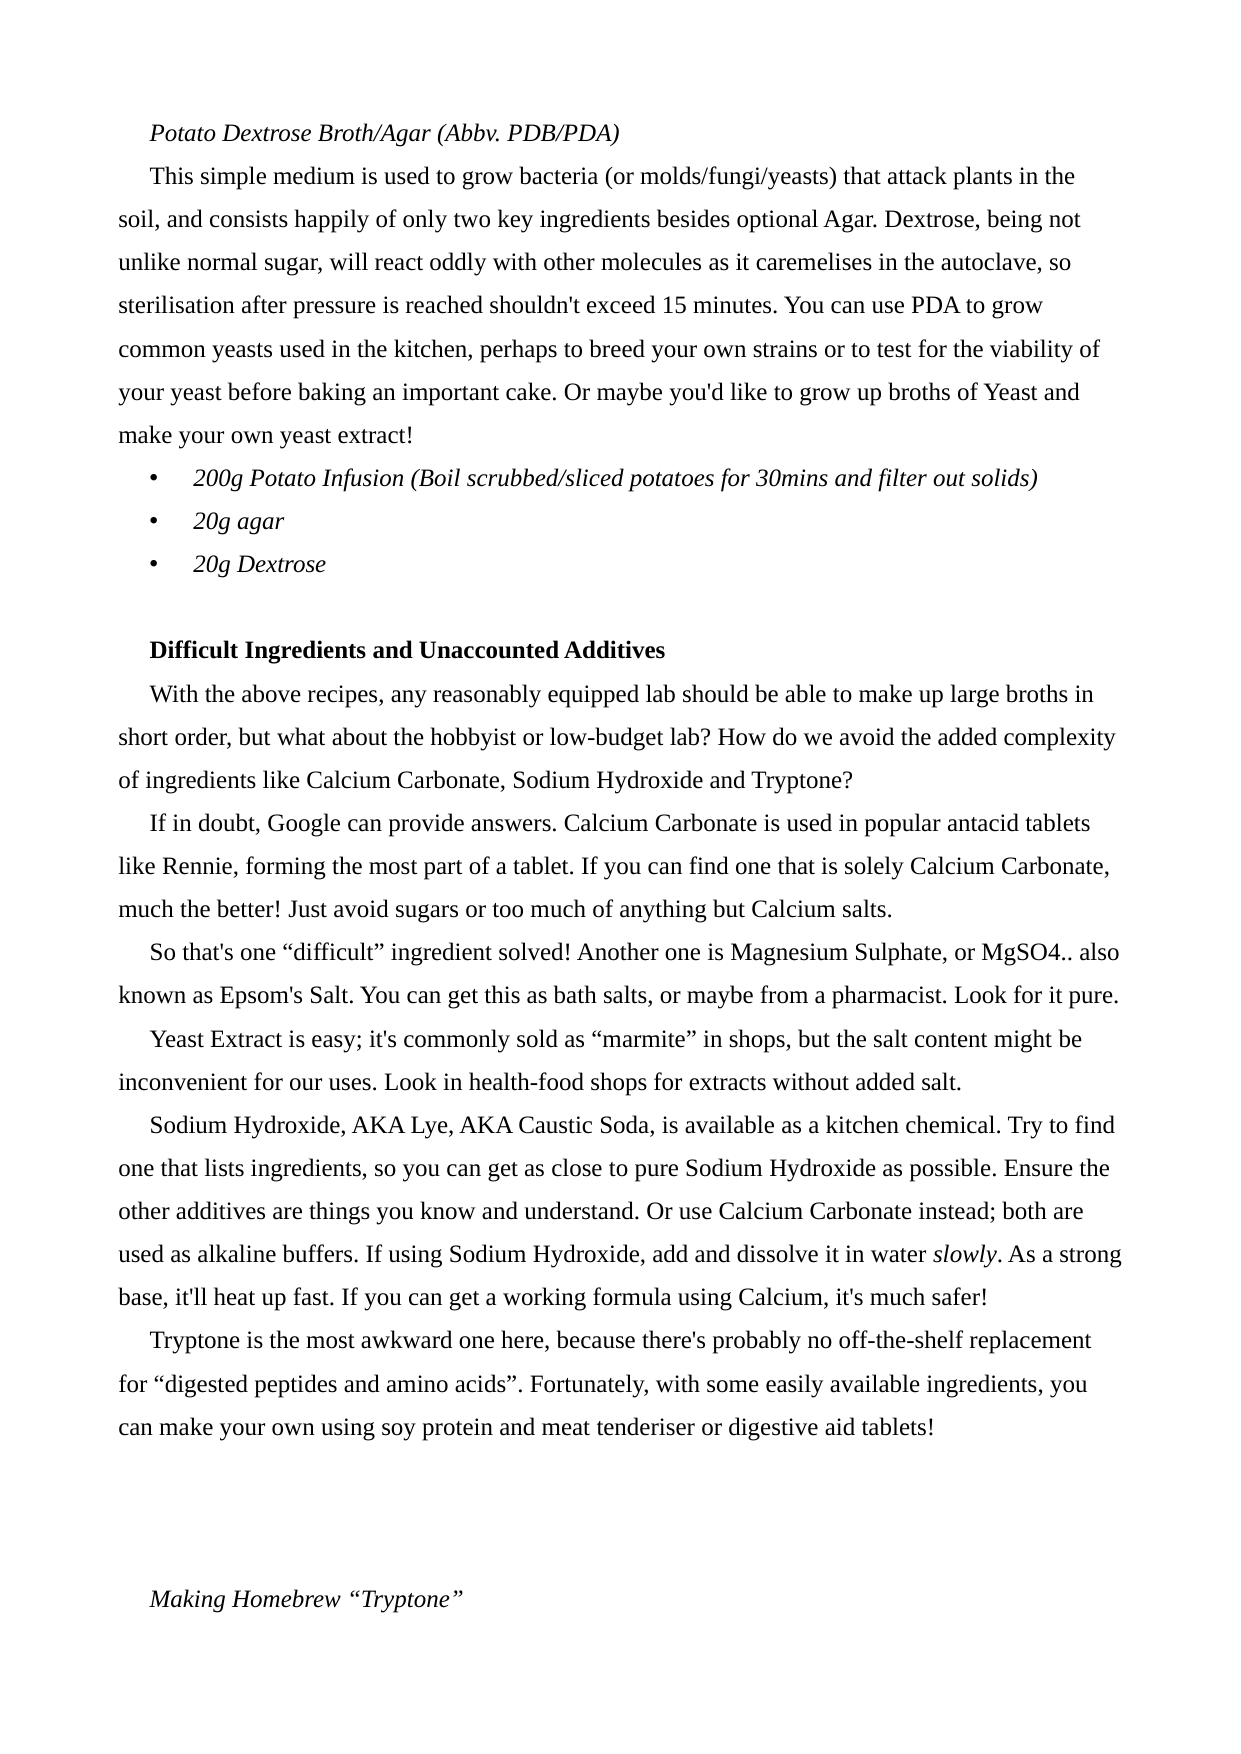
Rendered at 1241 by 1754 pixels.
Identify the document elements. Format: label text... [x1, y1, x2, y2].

text Tryptone is the most awkward one here, because there's probably no off-the-shelf replacement for “digested peptides and amino acids”. Fortunately, with some easily available ingredients, you can make your own using soy protein and meat tenderiser or digestive aid tablets! [118, 1326, 1122, 1441]
list 200g Potato Infusion (Boil scrubbed/sliced potatoes for 30mins and filter out solids) [118, 463, 1122, 492]
text With the above recipes, any reasonably equipped lab should be able to make up large broths in short order, but what about the hobbyist or low-budget lab? How do we avoid the added complexity of ingredients like Calcium Carbonate, Sodium Hydroxide and Tryptone? [118, 679, 1122, 794]
list 20g Dextrose [118, 549, 1122, 578]
text This simple medium is used to grow bacteria (or molds/fungi/yeasts) that attack plants in the soil, and consists happily of only two key ingredients besides optional Agar. Dextrose, being not unlike normal sugar, will react oddly with other molecules as it caremelises in the autoclave, so sterilisation after pressure is reached shouldn't exceed 15 minutes. You can use PDA to grow common yeasts used in the kitchen, perhaps to breed your own strains or to test for the viability of your yeast before baking an important cake. Or maybe you'd like to grow up broths of Yeast and make your own yeast extract! [118, 161, 1122, 449]
text Potato Dextrose Broth/Agar (Abbv. PDB/PDA) [118, 118, 1122, 147]
text Sodium Hydroxide, AKA Lye, AKA Caustic Soda, is available as a kitchen chemical. Try to find one that lists ingredients, so you can get as close to pure Sodium Hydroxide as possible. Ensure the other additives are things you know and understand. Or use Calcium Carbonate instead; both are used as alkaline buffers. If using Sodium Hydroxide, add and dissolve it in water slowly. As a strong base, it'll heat up fast. If you can get a working formula using Calcium, it's much safer! [118, 1110, 1122, 1311]
text So that's one “difficult” ingredient solved! Another one is Magnesium Sulphate, or MgSO4.. also known as Epsom's Salt. You can get this as bath salts, or maybe from a pharmacist. Look for it pure. [118, 937, 1122, 1009]
text Difficult Ingredients and Unaccounted Additives [118, 636, 1122, 664]
text Making Homebrew “Tryptone” [118, 1584, 1122, 1613]
text Yeast Extract is easy; it's commonly sold as “marmite” in shops, but the salt content might be inconvenient for our uses. Look in health-food shops for extracts without added salt. [118, 1024, 1122, 1096]
text If in doubt, Google can provide answers. Calcium Carbonate is used in popular antacid tablets like Rennie, forming the most part of a tablet. If you can find one that is solely Calcium Carbonate, much the better! Just avoid sugars or too much of anything but Calcium salts. [118, 808, 1122, 923]
list 20g agar [118, 506, 1122, 535]
